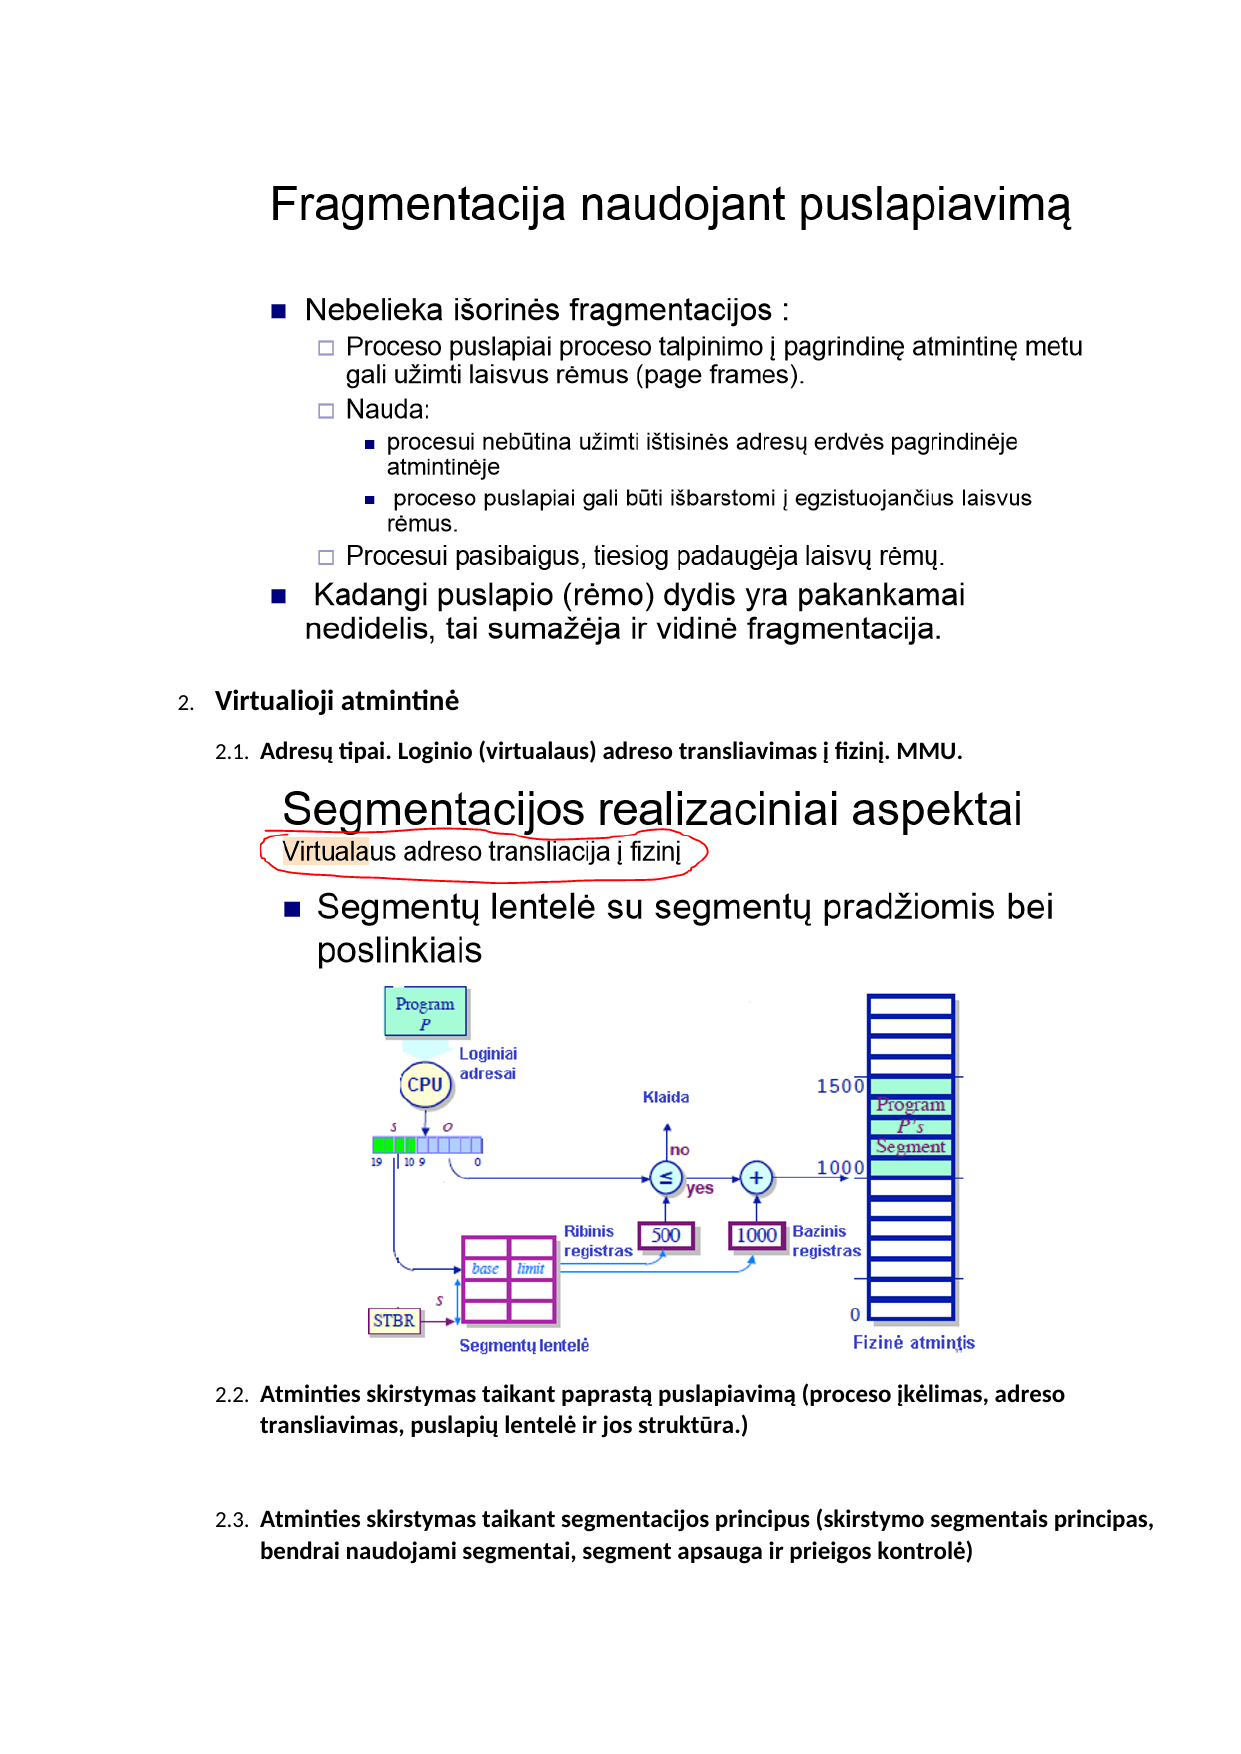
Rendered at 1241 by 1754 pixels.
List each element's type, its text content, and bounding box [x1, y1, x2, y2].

list Virtualioji atmintinė [177, 682, 1181, 717]
list Atminties skirstymas taikant segmentacijos principus (skirstymo segmentais principas, bendrai naudojami segmentai, segment apsauga ir prieigos kontrolė) [215, 1503, 1181, 1566]
list Adresų tipai. Loginio (virtualaus) adreso transliavimas į fizinį. MMU. [215, 735, 1181, 766]
list Atminties skirstymas taikant paprastą puslapiavimą (proceso įkėlimas, adreso transliavimas, puslapių lentelė ir jos struktūra.) [215, 1378, 1181, 1440]
